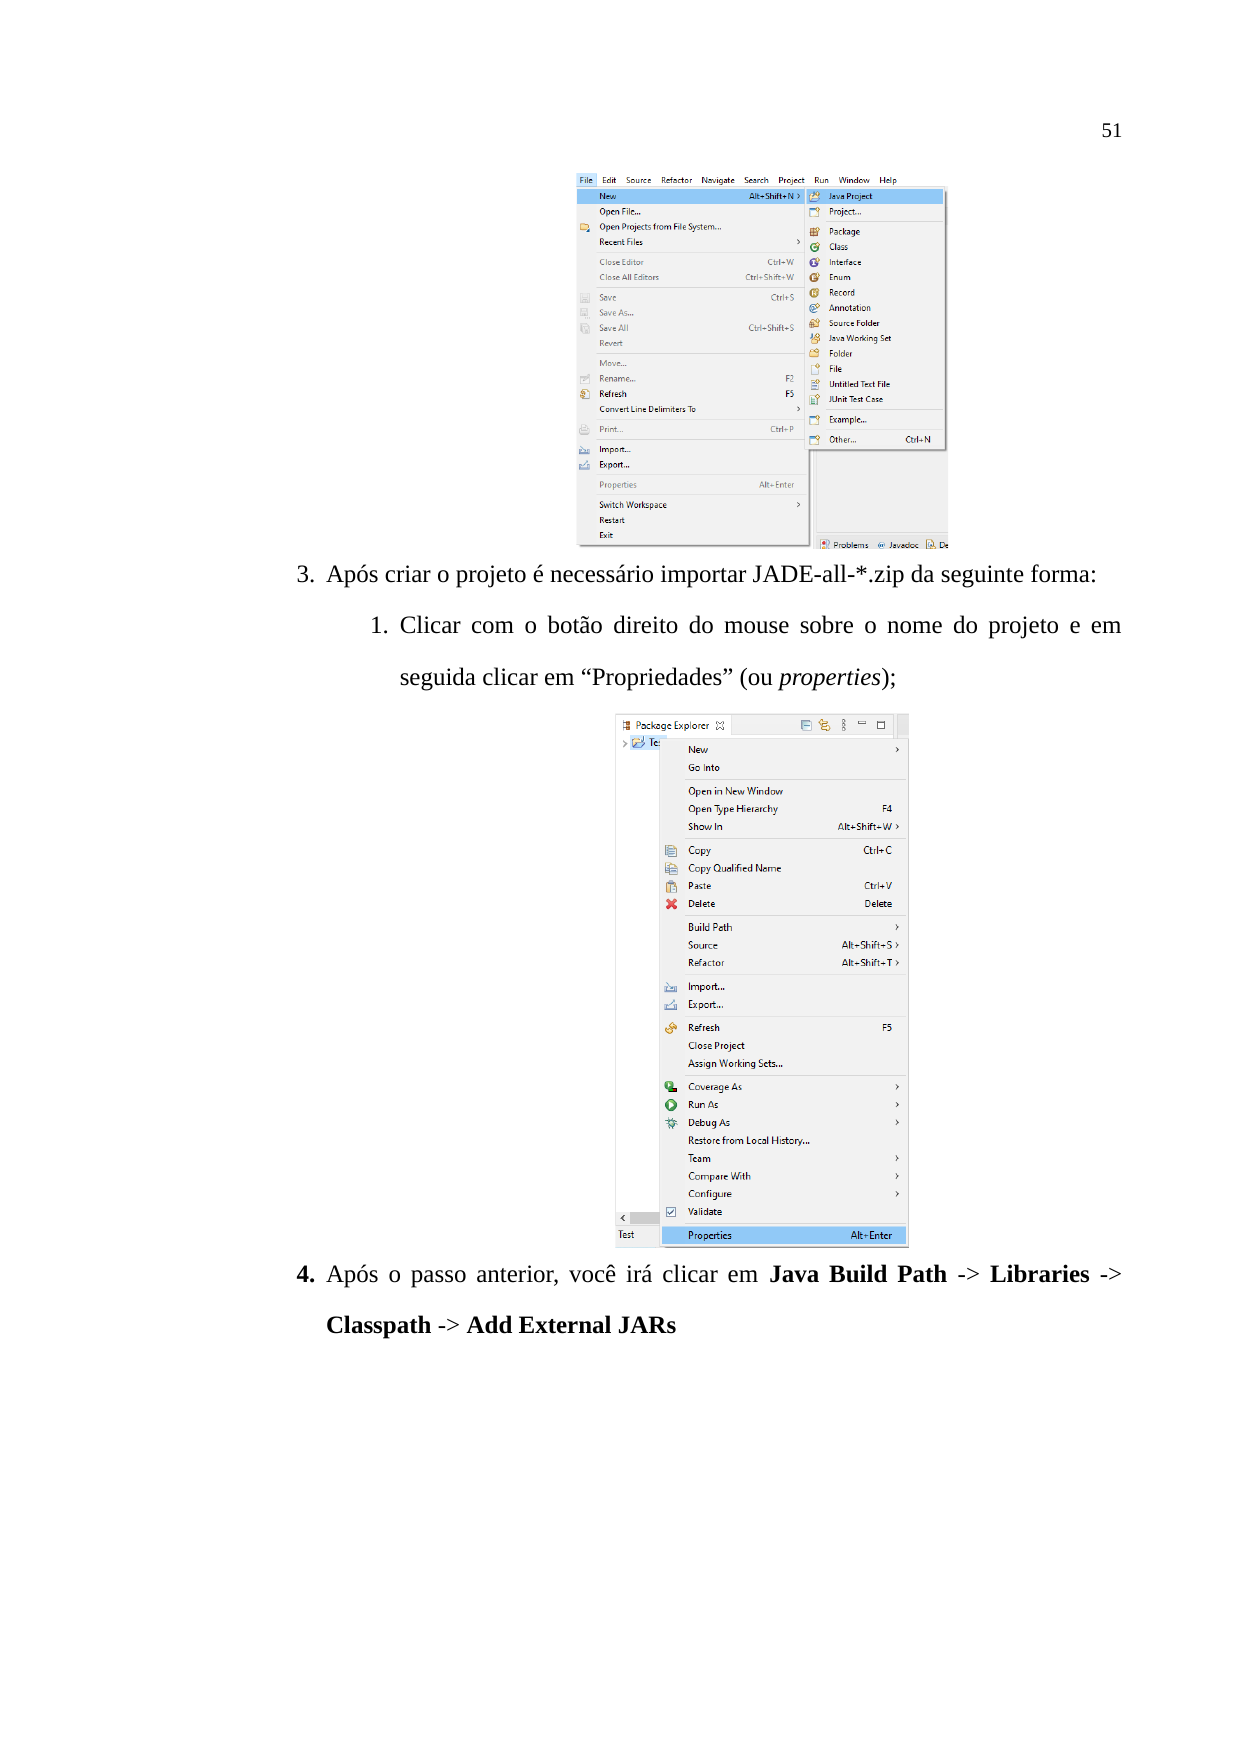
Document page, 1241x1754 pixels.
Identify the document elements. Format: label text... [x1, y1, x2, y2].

list Após criar o projeto é necessário importar JADE-all-*.zip da seguinte forma: [296, 559, 1122, 588]
list Clicar com o botão direito do mouse sobre o nome do projeto e em seguida clicar em “Propriedades” (ou properties); [370, 611, 1122, 691]
picture [576, 171, 949, 549]
picture [615, 713, 909, 1248]
list Após o passo anterior, você irá clicar em Java Build Path -> Libraries -> Classpath -> Add External JARs [296, 1259, 1122, 1339]
